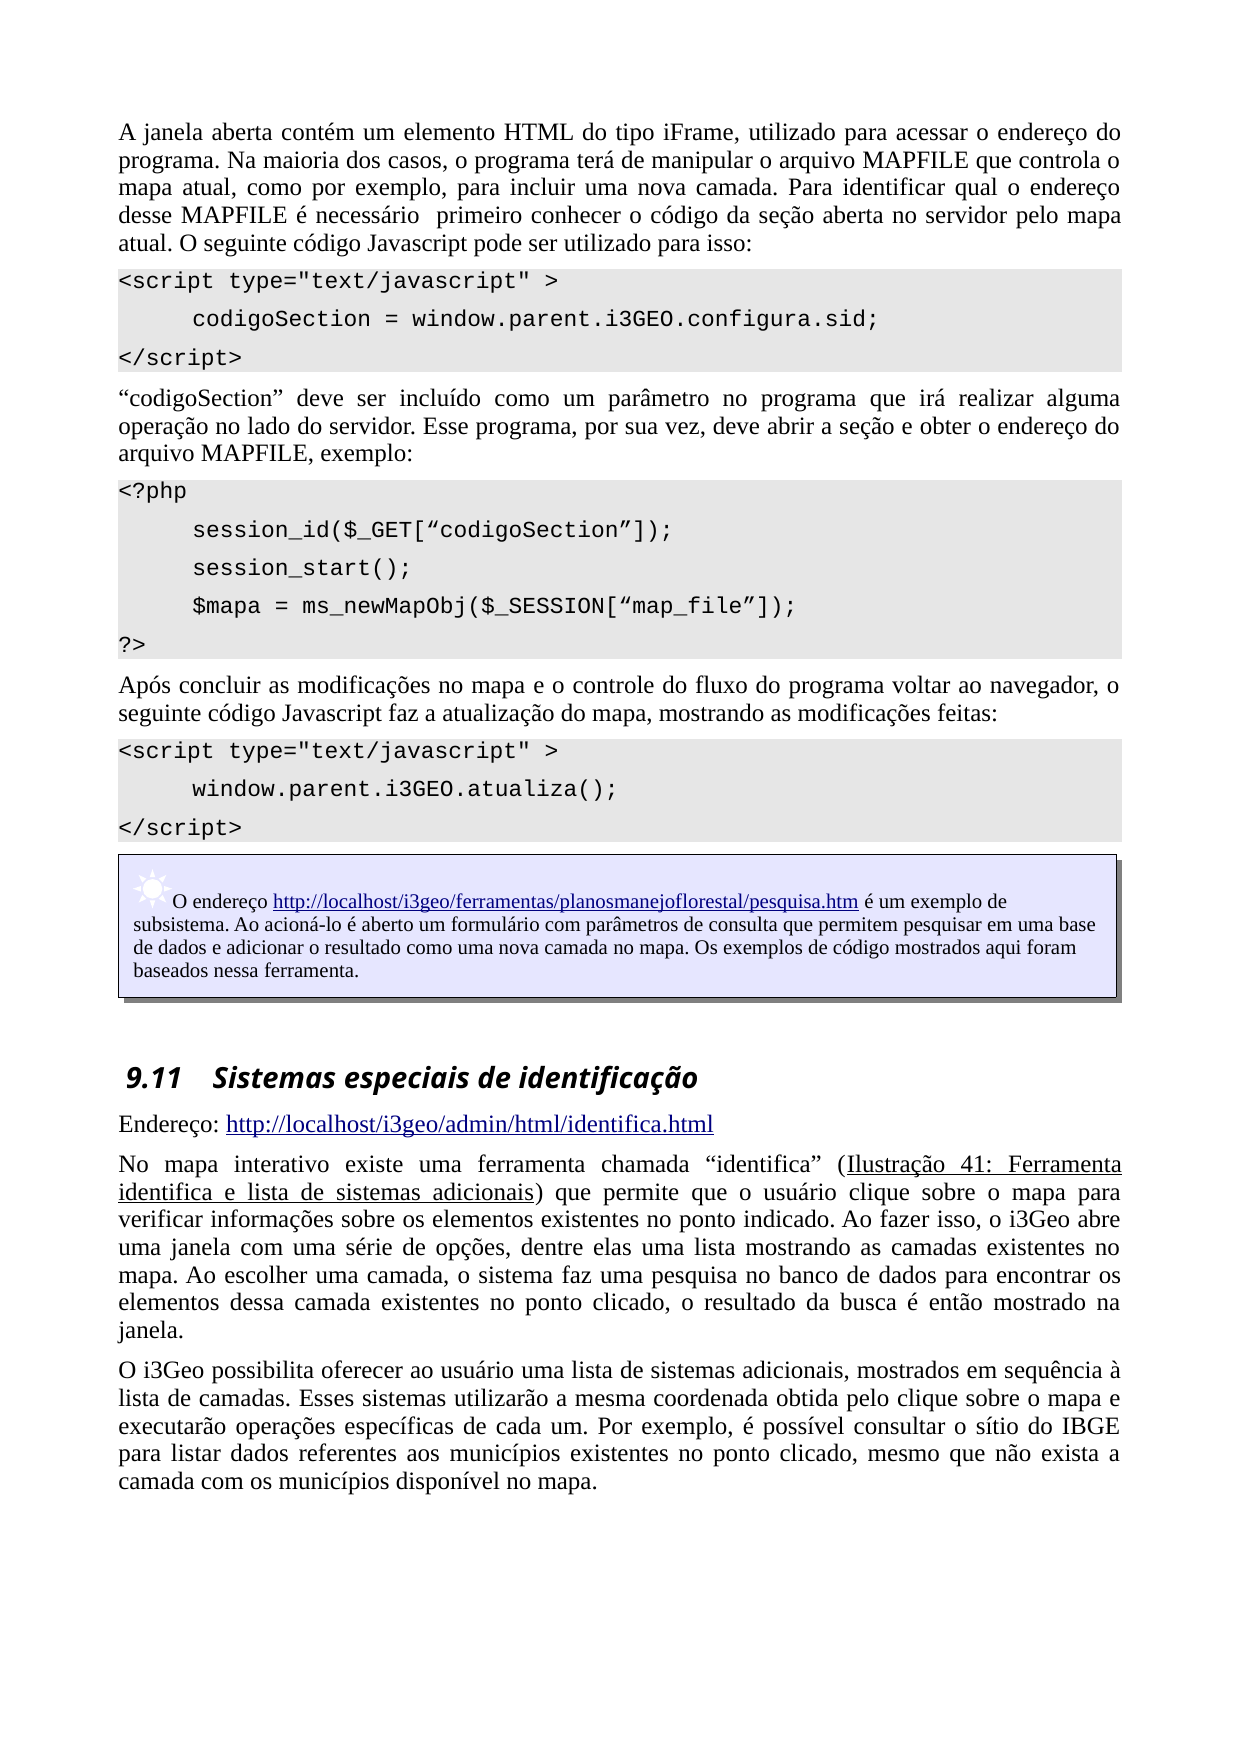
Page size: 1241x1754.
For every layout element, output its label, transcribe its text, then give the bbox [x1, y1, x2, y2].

text </script> [118, 346, 1122, 372]
text No mapa interativo existe uma ferramenta chamada “identifica” (Ilustração 41: Ferramenta identifica e lista de sistemas adicionais) que permite que o usuário clique sobre o mapa para verificar informações sobre os elementos existentes no ponto indicado. Ao fazer isso, o i3Geo abre uma janela com uma série de opções, dentre elas uma lista mostrando as camadas existentes no mapa. Ao escolher uma camada, o sistema faz uma pesquisa no banco de dados para encontrar os elementos dessa camada existentes no ponto clicado, o resultado da busca é então mostrado na janela. [118, 1150, 1122, 1344]
text $mapa = ms_newMapObj($_SESSION[“map_file”]); [118, 595, 1122, 621]
text A janela aberta contém um elemento HTML do tipo iFrame, utilizado para acessar o endereço do programa. Na maioria dos casos, o programa terá de manipular o arquivo MAPFILE que controla o mapa atual, como por exemplo, para incluir uma nova camada. Para identificar qual o endereço desse MAPFILE é necessário primeiro conhecer o código da seção aberta no servidor pelo mapa atual. O seguinte código Javascript pode ser utilizado para isso: [118, 118, 1122, 257]
text Endereço: http://localhost/i3geo/admin/html/identifica.html [118, 1110, 1122, 1137]
picture [138, 874, 167, 903]
text Após concluir as modificações no mapa e o controle do fluxo do programa voltar ao navegador, o seguinte código Javascript faz a atualização do mapa, mostrando as modificações feitas: [118, 671, 1122, 727]
picture [149, 900, 156, 909]
text <script type="text/javascript" > [118, 739, 1122, 765]
text window.parent.i3GEO.atualiza(); [118, 778, 1122, 804]
picture [133, 885, 141, 892]
text O endereço http://localhost/i3geo/ferramentas/planosmanejoflorestal/pesquisa.htm é um exemplo de subsistema. Ao acioná-lo é aberto um formulário com parâmetros de consulta que permitem pesquisar em uma base de dados e adicionar o resultado como uma nova camada no mapa. Os exemplos de código mostrados aqui foram baseados nessa ferramenta. [119, 855, 1116, 997]
text session_start(); [118, 556, 1122, 582]
text session_id($_GET[“codigoSection”]); [118, 518, 1122, 544]
text <?php [118, 480, 1122, 506]
picture [149, 869, 156, 878]
text <script type="text/javascript" > [118, 269, 1122, 295]
picture [164, 885, 173, 892]
text “codigoSection” deve ser incluído como um parâmetro no programa que irá realizar alguma operação no lado do servidor. Esse programa, por sua vez, deve abrir a seção e obter o endereço do arquivo MAPFILE, exemplo: [118, 384, 1122, 467]
text </script> [118, 816, 1122, 842]
subtitle Sistemas especiais de identificação [118, 1058, 1122, 1097]
text O i3Geo possibilita oferecer ao usuário uma lista de sistemas adicionais, mostrados em sequência à lista de camadas. Esses sistemas utilizarão a mesma coordenada obtida pelo clique sobre o mapa e executarão operações específicas de cada um. Por exemplo, é possível consultar o sítio do IBGE para listar dados referentes aos municípios existentes no ponto clicado, mesmo que não exista a camada com os municípios disponível no mapa. [118, 1356, 1122, 1495]
text ?> [118, 633, 1122, 659]
text codigoSection = window.parent.i3GEO.configura.sid; [118, 307, 1122, 333]
picture [138, 874, 147, 883]
